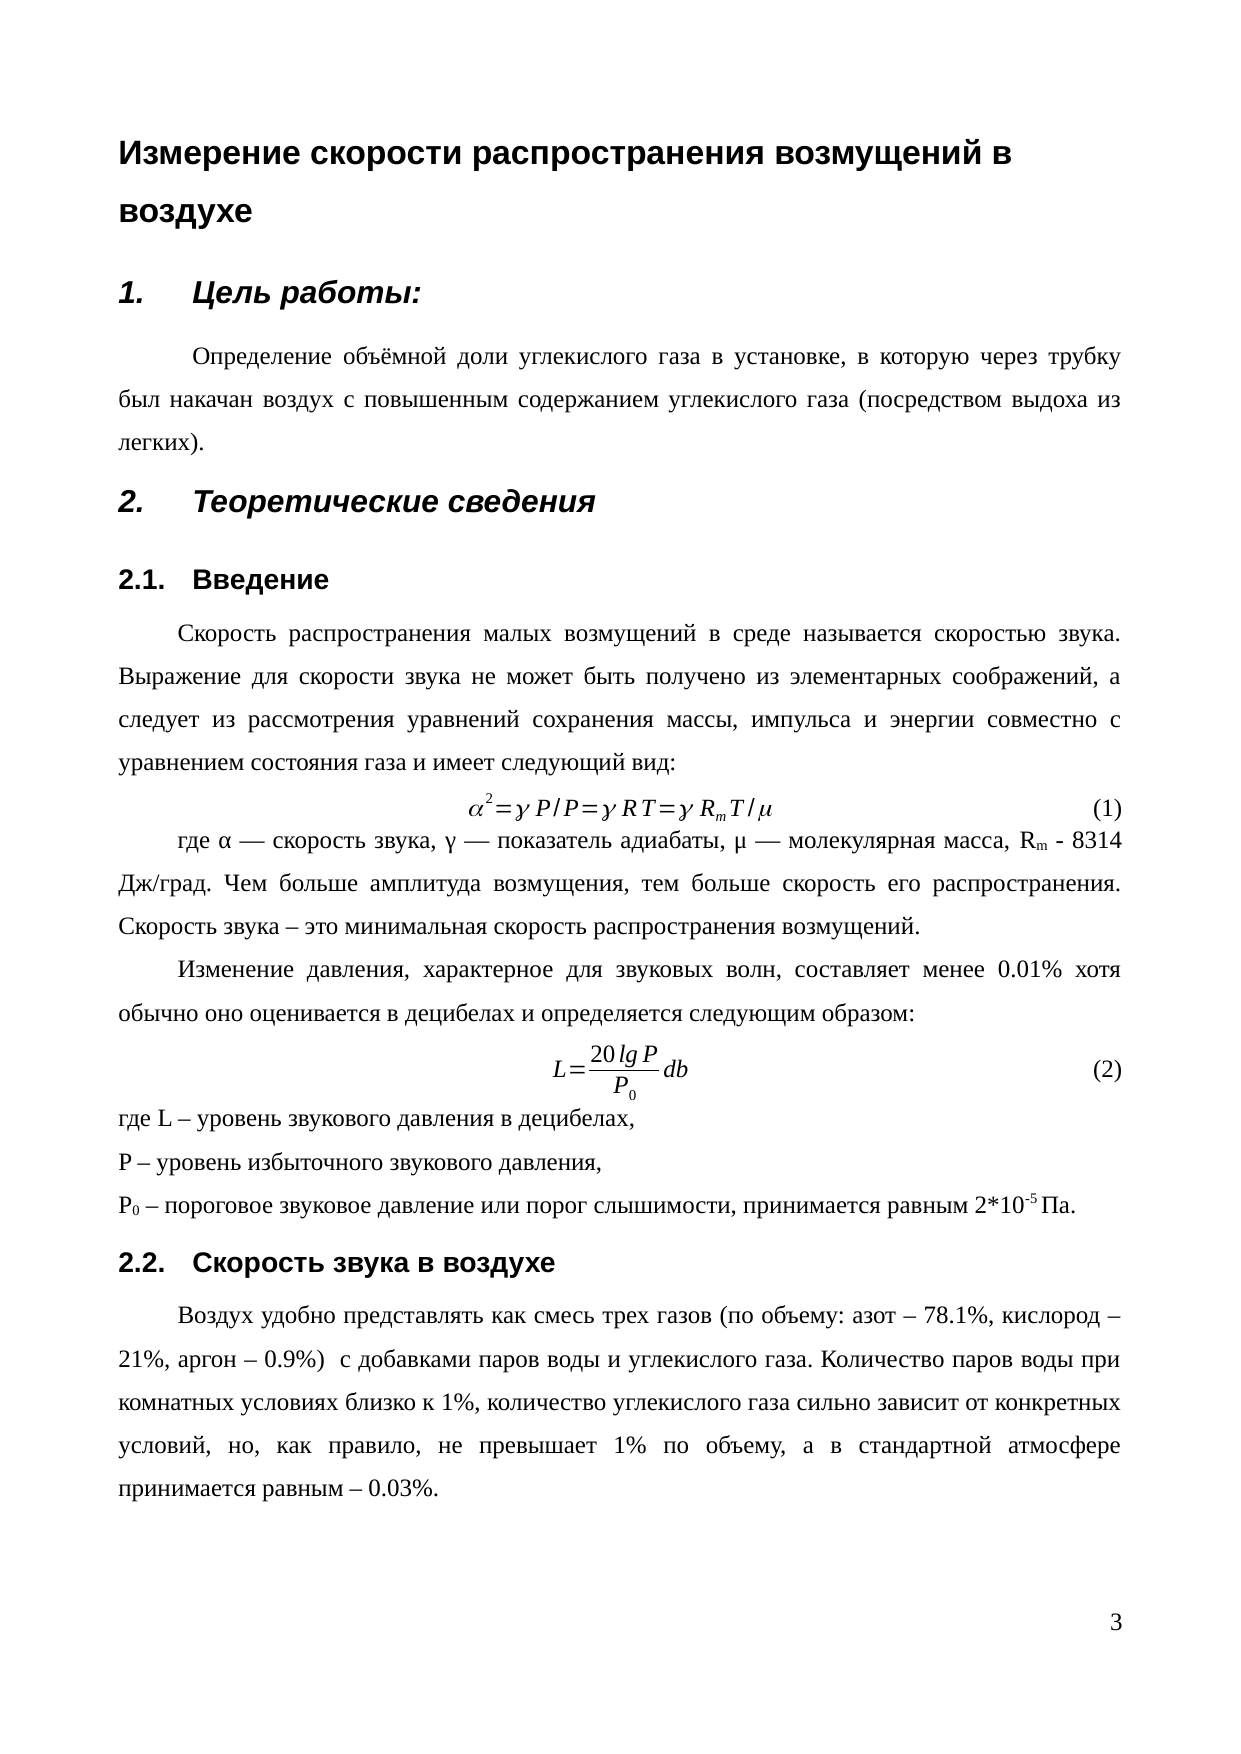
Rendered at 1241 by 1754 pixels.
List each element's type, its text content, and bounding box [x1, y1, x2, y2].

subtitle Теоретические сведения [118, 483, 1122, 519]
subtitle Цель работы: [118, 274, 1122, 310]
text (1) [118, 790, 1122, 825]
text Воздух удобно представлять как смесь трех газов (по объему: азот – 78.1%, кислород – 21%, аргон – 0.9%) с добавками паров воды и углекислого газа. Количество паров воды при комнатных условиях близко к 1%, количество углекислого газа сильно зависит от конкретных условий, но, как правило, не превышает 1% по объему, а в стандартной атмосфере принимается равным – 0.03%. [118, 1301, 1122, 1502]
text P0 – пороговое звуковое давление или порог слышимости, принимается равным 2*10-5 Па. [118, 1190, 1122, 1218]
text где L – уровень звукового давления в децибелах, [118, 1103, 1122, 1132]
text P – уровень избыточного звукового давления, [118, 1147, 1122, 1175]
text Определение объёмной доли углекислого газа в установке, в которую через трубку был накачан воздух с повышенным содержанием углекислого газа (посредством выдоха из легких). [118, 341, 1122, 456]
subtitle Измерение скорости распространения возмущений в воздухе [118, 133, 1122, 229]
text (2) [118, 1041, 1122, 1103]
text Скорость распространения малых возмущений в среде называется скоростью звука. Выражение для скорости звука не может быть получено из элементарных соображений, а следует из рассмотрения уравнений сохранения массы, импульса и энергии совместно с уравнением состояния газа и имеет следующий вид: [118, 618, 1122, 776]
subtitle Введение [118, 563, 1122, 595]
text где α — скорость звука, γ — показатель адиабаты, μ — молекулярная масса, Rm - 8314 Дж/град. Чем больше амплитуда возмущения, тем больше скорость его распространения. Скорость звука – это минимальная скорость распространения возмущений. [118, 825, 1122, 940]
subtitle Скорость звука в воздухе [118, 1245, 1122, 1278]
text Изменение давления, характерное для звуковых волн, составляет менее 0.01% хотя обычно оно оценивается в децибелах и определяется следующим образом: [118, 954, 1122, 1026]
